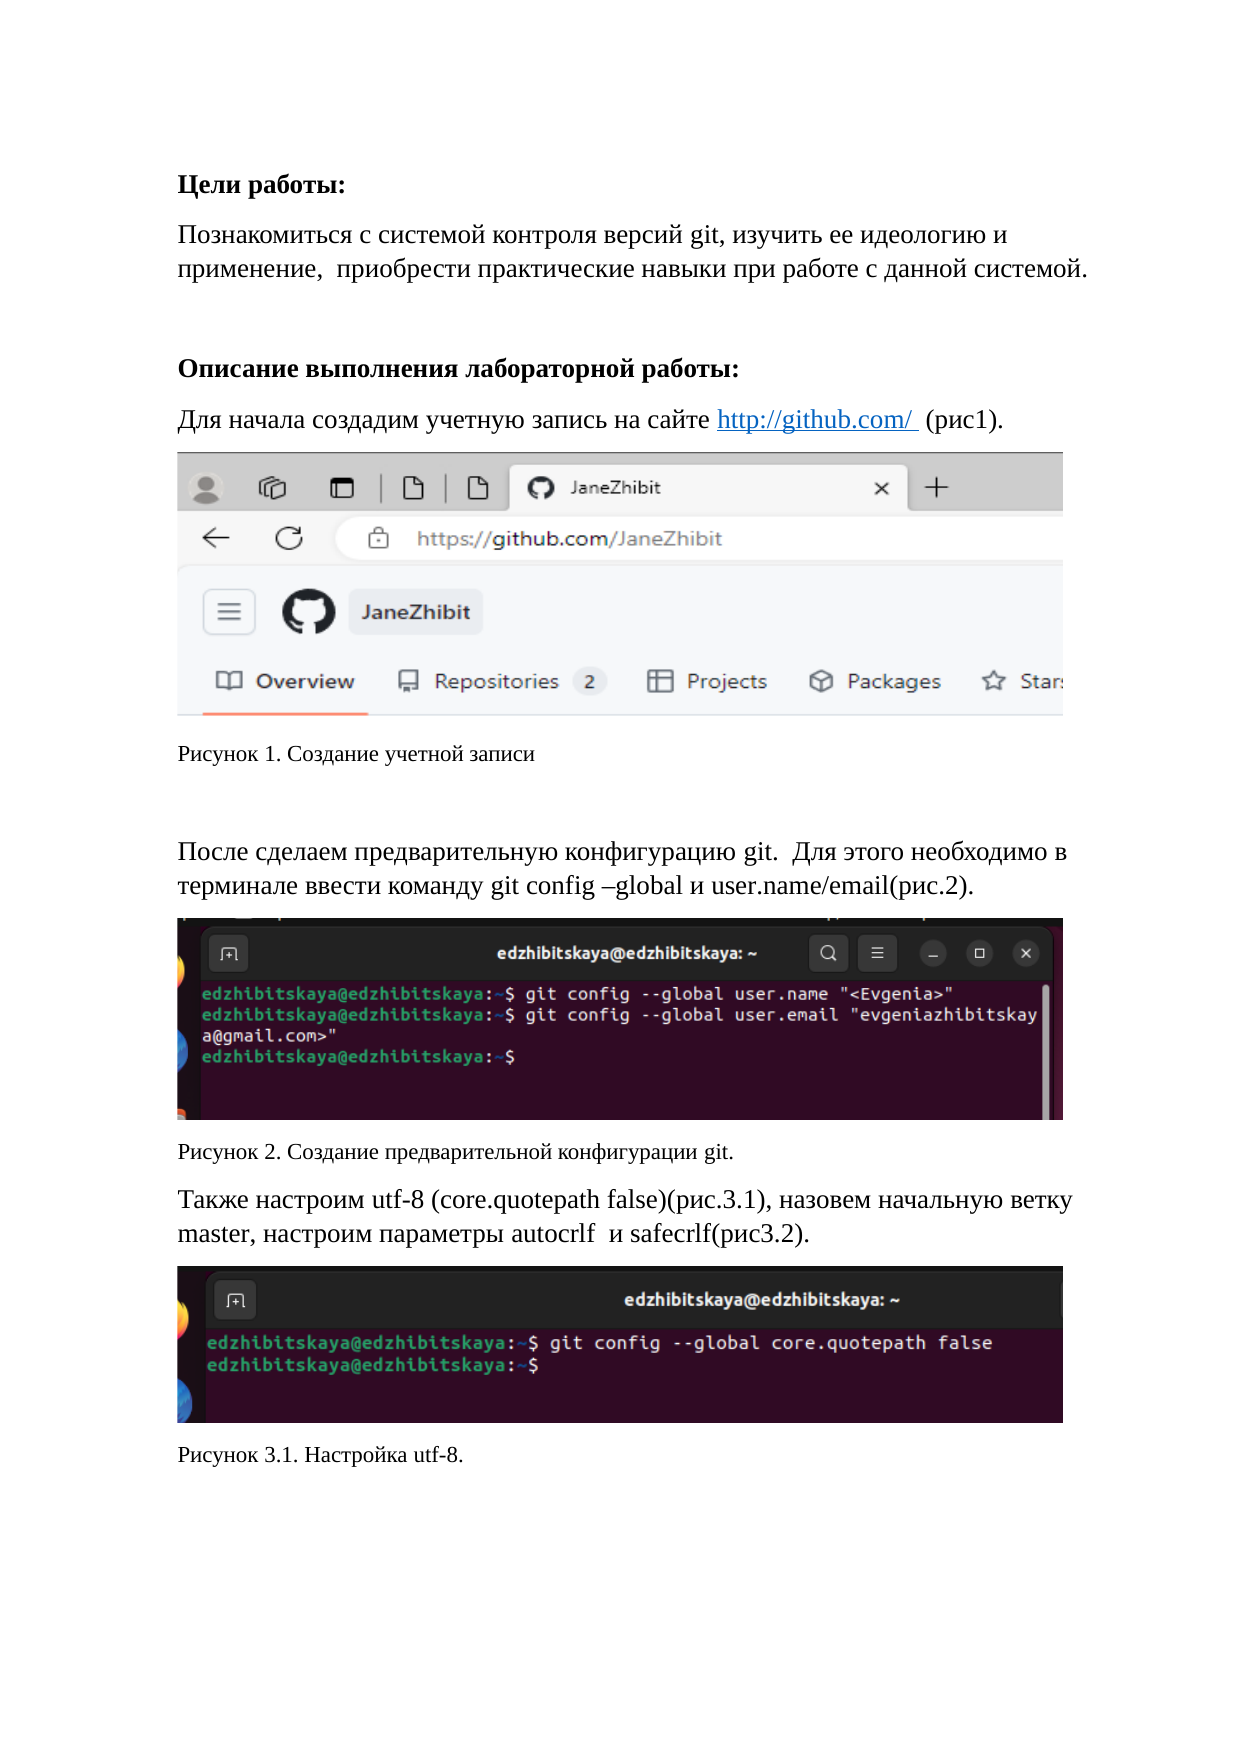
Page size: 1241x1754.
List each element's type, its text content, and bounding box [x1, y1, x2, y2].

text Цели работы: [177, 168, 1152, 199]
text Для начала создадим учетную запись на сайте http://github.com/ (рис1). [177, 403, 1152, 434]
text Рисунок 1. Создание учетной записи [177, 740, 1152, 766]
picture [177, 918, 685, 996]
text После сделаем предварительную конфигурацию git. Для этого необходимо в терминале ввести команду git config –global и user.name/email(рис.2). [177, 835, 1152, 900]
text Также настроим utf-8 (core.quotepath false)(рис.3.1), назовем начальную ветку master, настроим параметры autocrlf и safecrlf(рис3.2). [177, 1183, 1152, 1248]
picture [177, 1266, 650, 1321]
text Познакомиться с системой контроля версий git, изучить ее идеологию и применение, приобрести практические навыки при работе с данной системой. [177, 218, 1152, 283]
text Рисунок 2. Создание предварительной конфигурации git. [177, 1138, 1152, 1164]
text Рисунок 3.1. Настройка utf-8. [177, 1441, 1152, 1467]
text Описание выполнения лабораторной работы: [177, 352, 1152, 384]
